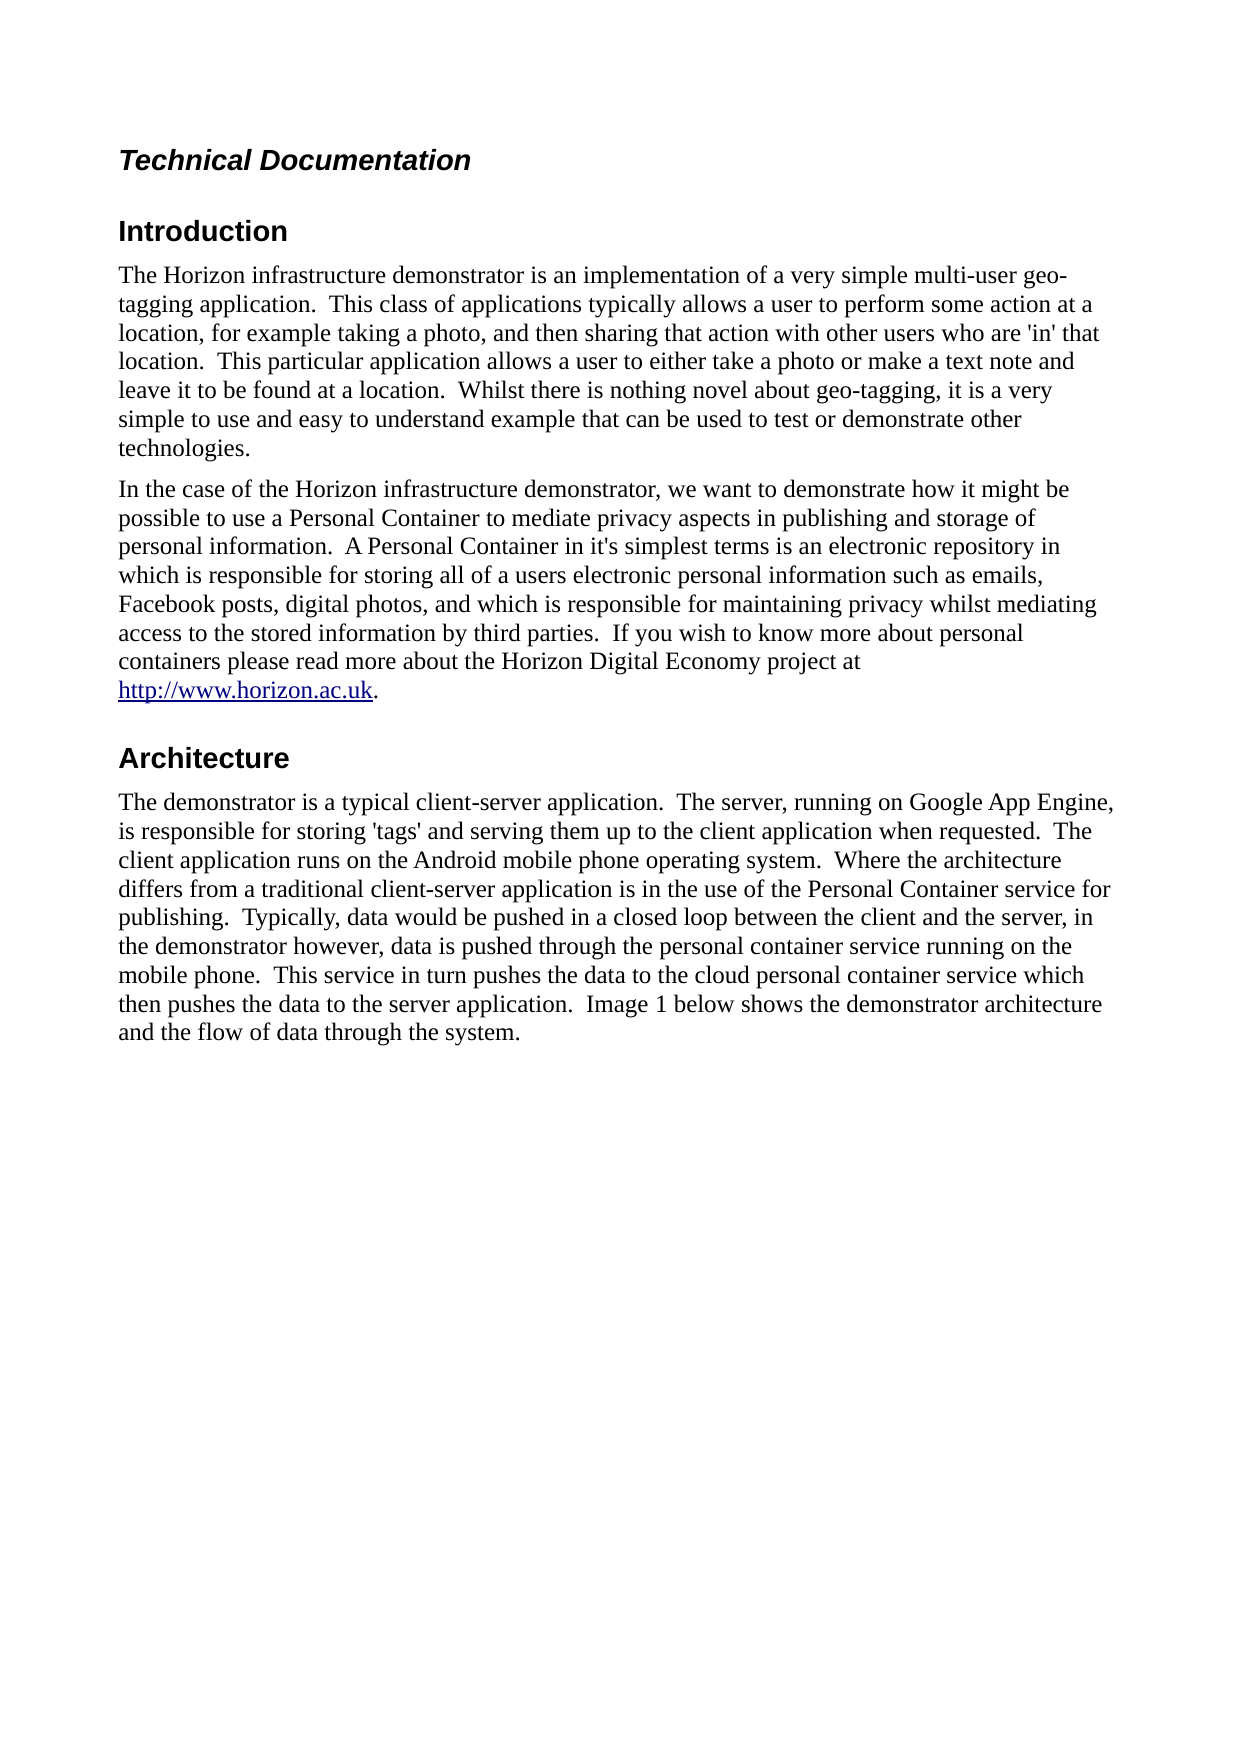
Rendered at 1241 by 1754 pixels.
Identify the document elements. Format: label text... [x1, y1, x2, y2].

text The Horizon infrastructure demonstrator is an implementation of a very simple multi-user geo-tagging application. This class of applications typically allows a user to perform some action at a location, for example taking a photo, and then sharing that action with other users who are 'in' that location. This particular application allows a user to either take a photo or make a text note and leave it to be found at a location. Whilst there is nothing novel about geo-tagging, it is a very simple to use and easy to understand example that can be used to test or demonstrate other technologies. [118, 260, 1122, 461]
text The demonstrator is a typical client-server application. The server, running on Google App Engine, is responsible for storing 'tags' and serving them up to the client application when requested. The client application runs on the Android mobile phone operating system. Where the architecture differs from a traditional client-server application is in the use of the Personal Container service for publishing. Typically, data would be pushed in a closed loop between the client and the server, in the demonstrator however, data is pushed through the personal container service running on the mobile phone. This service in turn pushes the data to the cloud personal container service which then pushes the data to the server application. Image 1 below shows the demonstrator architecture and the flow of data through the system. [118, 787, 1122, 1046]
subtitle Architecture [118, 741, 1122, 775]
text In the case of the Horizon infrastructure demonstrator, we want to demonstrate how it might be possible to use a Personal Container to mediate privacy aspects in publishing and storage of personal information. A Personal Container in it's simplest terms is an electronic repository in which is responsible for storing all of a users electronic personal information such as emails, Facebook posts, digital photos, and which is responsible for maintaining privacy whilst mediating access to the stored information by third parties. If you wish to know more about personal containers please read more about the Horizon Digital Economy project at http://www.horizon.ac.uk. [118, 474, 1122, 704]
subtitle Technical Documentation [118, 143, 1122, 177]
subtitle Introduction [118, 214, 1122, 248]
